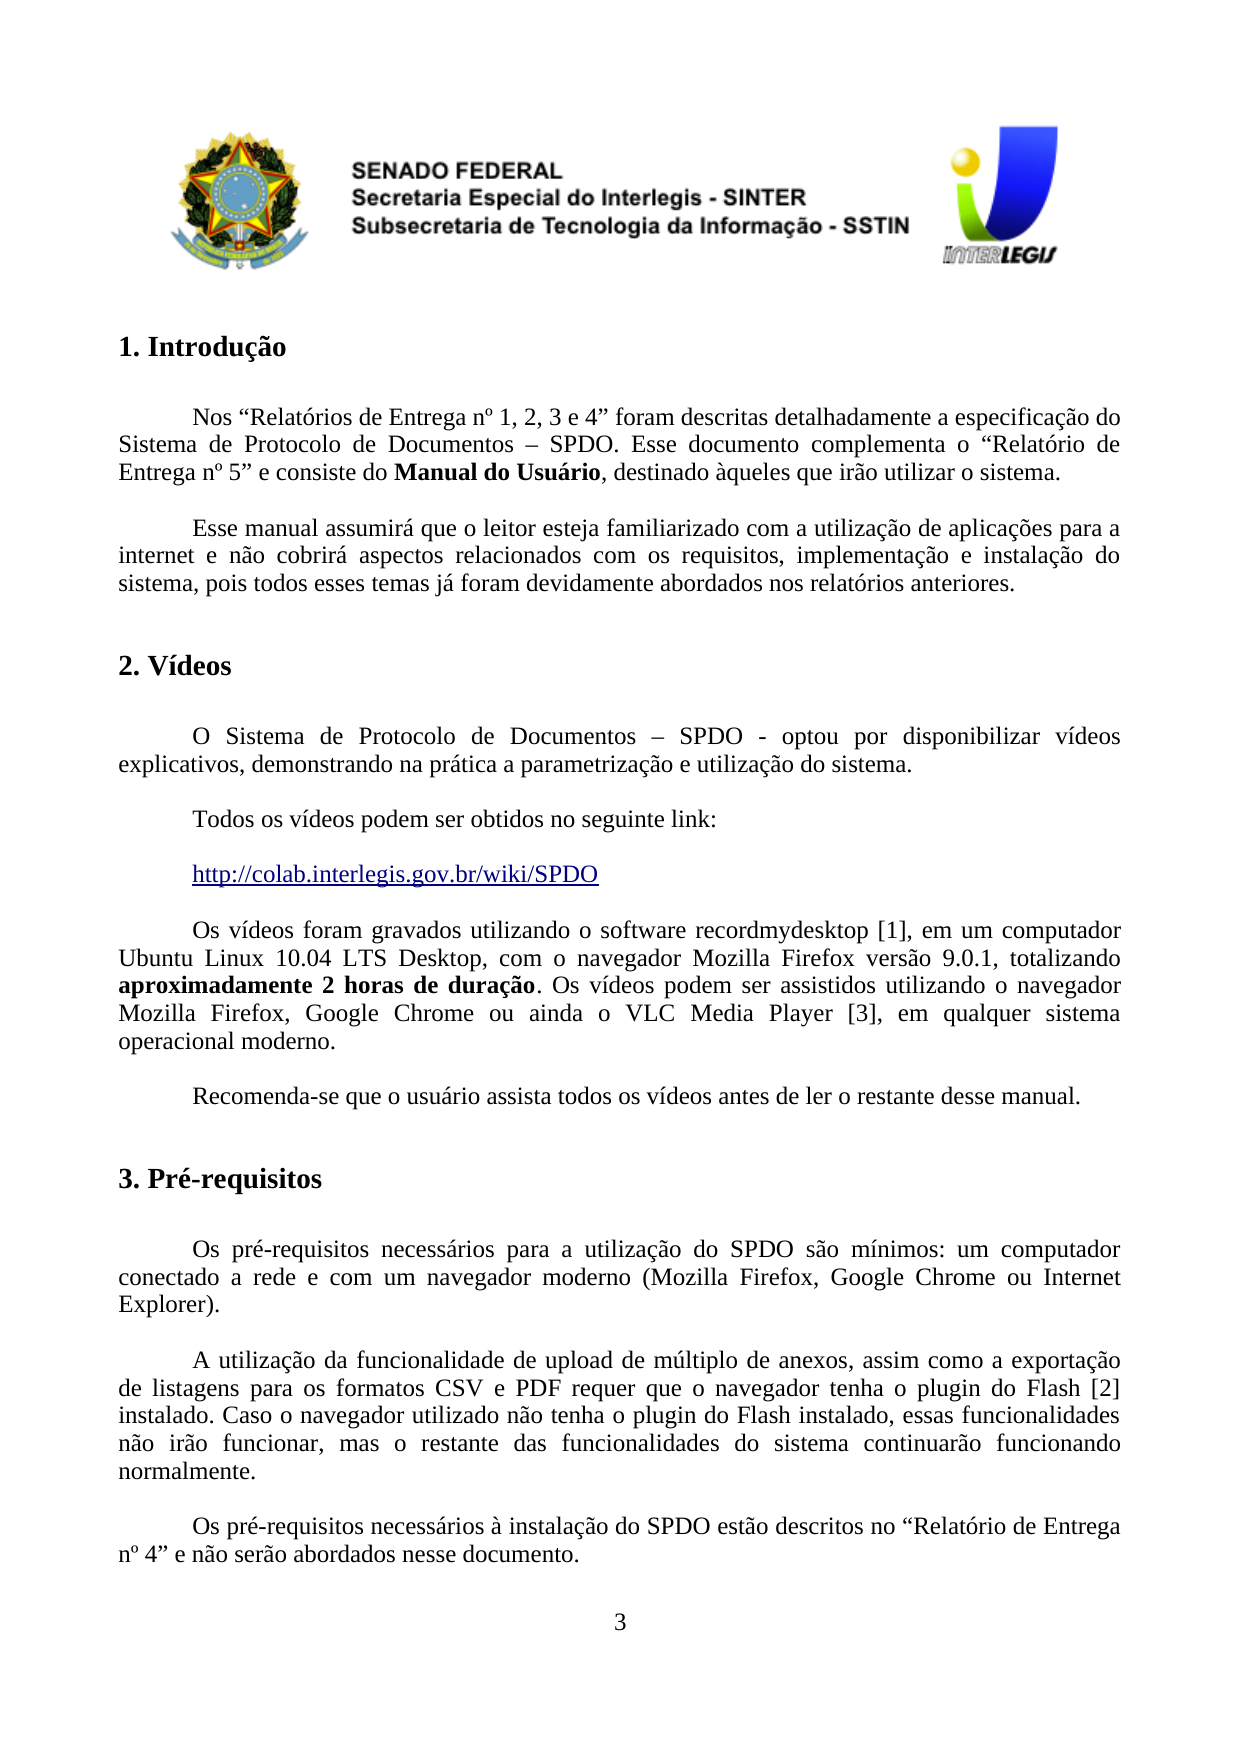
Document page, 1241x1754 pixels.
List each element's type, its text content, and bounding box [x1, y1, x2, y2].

picture [163, 118, 1078, 276]
text Os pré-requisitos necessários para a utilização do SPDO são mínimos: um computador conectado a rede e com um navegador moderno (Mozilla Firefox, Google Chrome ou Internet Explorer). [118, 1235, 1122, 1318]
subtitle 2. Vídeos [118, 649, 1122, 682]
text Nos “Relatórios de Entrega nº 1, 2, 3 e 4” foram descritas detalhadamente a especificação do Sistema de Protocolo de Documentos – SPDO. Esse documento complementa o “Relatório de Entrega nº 5” e consiste do Manual do Usuário, destinado àqueles que irão utilizar o sistema. [118, 403, 1122, 486]
text Recomenda-se que o usuário assista todos os vídeos antes de ler o restante desse manual. [118, 1082, 1122, 1110]
text O Sistema de Protocolo de Documentos – SPDO - optou por disponibilizar vídeos explicativos, demonstrando na prática a parametrização e utilização do sistema. [118, 722, 1122, 777]
text Os pré-requisitos necessários à instalação do SPDO estão descritos no “Relatório de Entrega nº 4” e não serão abordados nesse documento. [118, 1512, 1122, 1568]
text http://colab.interlegis.gov.br/wiki/SPDO [118, 861, 1122, 888]
subtitle 1. Introdução [118, 330, 1122, 363]
subtitle 3. Pré-requisitos [118, 1163, 1122, 1195]
text Os vídeos foram gravados utilizando o software recordmydesktop [1], em um computador Ubuntu Linux 10.04 LTS Desktop, com o navegador Mozilla Firefox versão 9.0.1, totalizando aproximadamente 2 horas de duração. Os vídeos podem ser assistidos utilizando o navegador Mozilla Firefox, Google Chrome ou ainda o VLC Media Player [3], em qualquer sistema operacional moderno. [118, 916, 1122, 1054]
text Esse manual assumirá que o leitor esteja familiarizado com a utilização de aplicações para a internet e não cobrirá aspectos relacionados com os requisitos, implementação e instalação do sistema, pois todos esses temas já foram devidamente abordados nos relatórios anteriores. [118, 514, 1122, 597]
text A utilização da funcionalidade de upload de múltiplo de anexos, assim como a exportação de listagens para os formatos CSV e PDF requer que o navegador tenha o plugin do Flash [2] instalado. Caso o navegador utilizado não tenha o plugin do Flash instalado, essas funcionalidades não irão funcionar, mas o restante das funcionalidades do sistema continuarão funcionando normalmente. [118, 1346, 1122, 1484]
text Todos os vídeos podem ser obtidos no seguinte link: [118, 805, 1122, 833]
